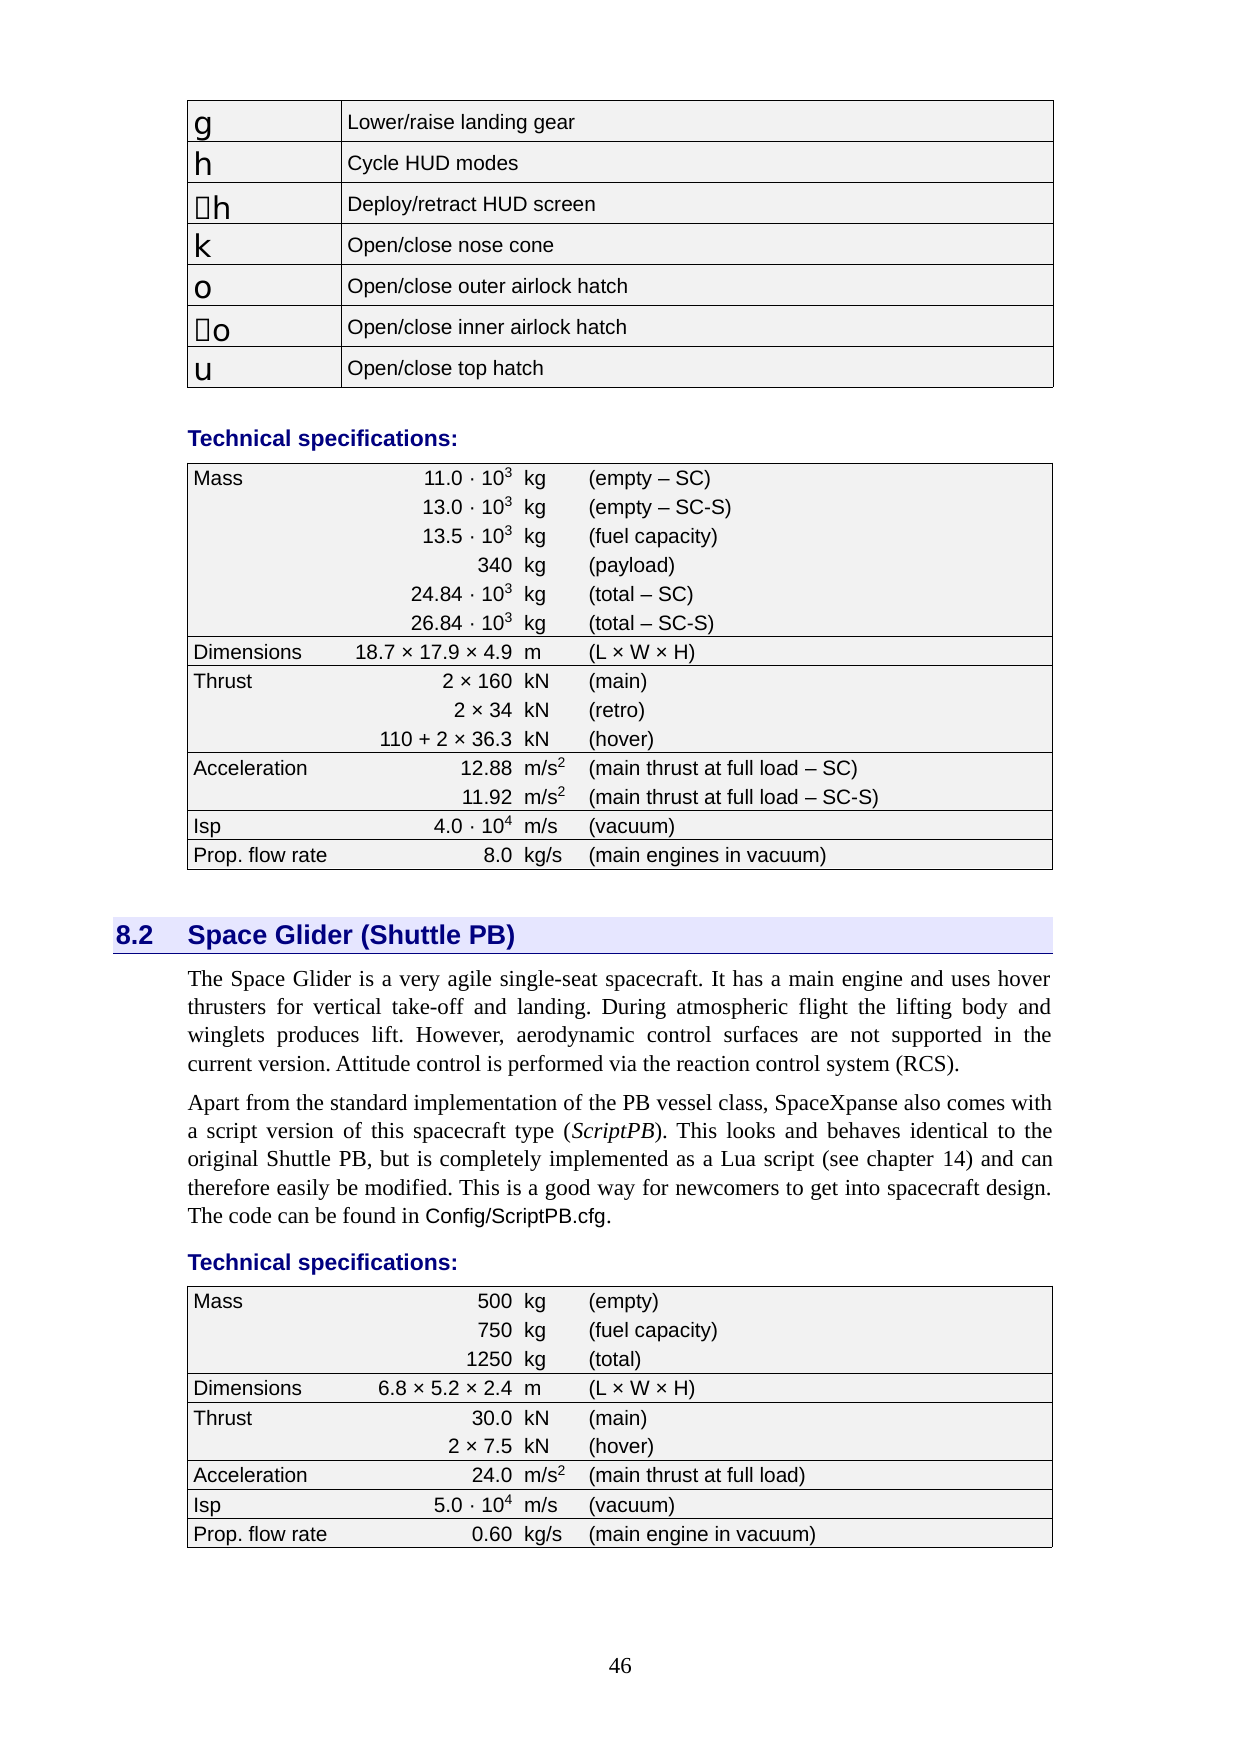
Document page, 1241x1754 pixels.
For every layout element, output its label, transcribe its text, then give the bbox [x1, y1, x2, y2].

table_cell kg kg [518, 578, 582, 636]
table_cell 1250 [341, 1344, 518, 1373]
table_cell h [188, 142, 341, 182]
table_cell 2 × 34 [341, 694, 518, 723]
table_cell kN [518, 666, 582, 694]
table_cell 30.0 [341, 1403, 518, 1431]
table_cell (hover) [583, 1431, 1052, 1460]
table_cell kg [518, 520, 582, 549]
table_cell m/s2 [518, 1461, 582, 1489]
table_cell Dimensions [188, 1374, 341, 1402]
table_cell [188, 723, 341, 752]
table_cell 12.88 11.92 [341, 753, 518, 810]
table_cell kN [518, 694, 582, 723]
table_cell Open/close nose cone [342, 224, 1053, 264]
table_cell [188, 549, 341, 578]
table_cell 18.7 × 17.9 × 4.9 [341, 637, 518, 665]
table_cell (main thrust at full load) [583, 1461, 1052, 1489]
table_cell (L × W × H) [583, 637, 1052, 665]
table_cell Open/close top hatch [342, 347, 1053, 387]
table_cell m/s2 m/s2 [518, 753, 582, 810]
table_cell [188, 520, 341, 549]
table_cell (payload) [583, 549, 1052, 578]
table_cell [188, 1344, 341, 1373]
table_header 11.0 · 103 13.0 · 103 [341, 464, 518, 520]
table_cell 6.8 × 5.2 × 2.4 [341, 1374, 518, 1402]
table_cell Thrust [188, 1403, 341, 1431]
table_cell 5.0 · 104 [341, 1490, 518, 1518]
table_cell (main engines in vacuum) [583, 840, 1052, 868]
table_cell 2 × 160 [341, 666, 518, 694]
subtitle Technical specifications: [187, 425, 1053, 452]
table_cell [188, 1431, 341, 1460]
table_cell Isp [188, 1490, 341, 1518]
table_cell m/s [518, 1490, 582, 1518]
table_cell (main engine in vacuum) [583, 1519, 1052, 1547]
table_cell Isp [188, 811, 341, 839]
table_cell Acceleration [188, 1461, 341, 1489]
table_cell u [188, 347, 341, 387]
table_cell Dimensions [188, 637, 341, 665]
table_cell Deploy/retract HUD screen [342, 183, 1053, 223]
text Apart from the standard implementation of the PB vessel class, SpaceXpanse also comes with a script version of this spacecraft type (ScriptPB). This looks and behaves identical to the original Shuttle PB, but is completely implemented as a Lua script (see chapter 14) and can therefore easily be modified. This is a good way for newcomers to get into spacecraft design. The code can be found in Config/ScriptPB.cfg. [187, 1087, 1053, 1229]
table_cell 750 [341, 1315, 518, 1344]
table_cell kN [518, 1431, 582, 1460]
table_cell m [518, 637, 582, 665]
table_cell 4.0 · 104 [341, 811, 518, 839]
table_cell kg/s [518, 840, 582, 868]
table_cell (hover) [583, 723, 1052, 752]
table_header Mass [188, 1287, 341, 1315]
table_cell h [188, 183, 341, 223]
table_cell [188, 1315, 341, 1344]
table_cell Prop. flow rate [188, 840, 341, 868]
table_cell o [188, 265, 341, 305]
table_cell [188, 578, 341, 636]
table_cell 110 + 2 × 36.3 [341, 723, 518, 752]
table_cell (main thrust at full load – SC) (main thrust at full load – SC-S) [583, 753, 1052, 810]
table_cell (L × W × H) [583, 1374, 1052, 1402]
text The Space Glider is a very agile single-seat spacecraft. It has a main engine and uses hover thrusters for vertical take-off and landing. During atmospheric flight the lifting body and winglets produces lift. However, aerodynamic control surfaces are not supported in the current version. Attitude control is performed via the reaction control system (RCS). [187, 963, 1053, 1077]
table_cell (total) [583, 1344, 1052, 1373]
table_cell (main) [583, 1403, 1052, 1431]
table_header Mass [188, 464, 341, 520]
table_cell Open/close outer airlock hatch [342, 265, 1053, 305]
table_cell Prop. flow rate [188, 1519, 341, 1547]
table_cell [188, 694, 341, 723]
table_cell Thrust [188, 666, 341, 694]
table_cell k [188, 224, 341, 264]
table_cell 13.5 · 103 [341, 520, 518, 549]
table_cell (main) [583, 666, 1052, 694]
subtitle Technical specifications: [187, 1249, 1053, 1275]
table_cell Lower/raise landing gear [342, 101, 1053, 141]
table_cell Acceleration [188, 753, 341, 810]
table_cell (retro) [583, 694, 1052, 723]
table_cell 24.0 [341, 1461, 518, 1489]
table_cell kN [518, 723, 582, 752]
table_cell m [518, 1374, 582, 1402]
table_header (empty) [583, 1287, 1052, 1315]
table_cell kg/s [518, 1519, 582, 1547]
table_header 500 [341, 1287, 518, 1315]
table_cell (fuel capacity) [583, 520, 1052, 549]
table_header (empty – SC) (empty – SC-S) [583, 464, 1052, 520]
table_cell kg [518, 1315, 582, 1344]
table_cell kg [518, 1344, 582, 1373]
table_header kg [518, 1287, 582, 1315]
table_cell kg [518, 549, 582, 578]
table_cell (vacuum) [583, 1490, 1052, 1518]
table_cell 24.84 · 103 26.84 · 103 [341, 578, 518, 636]
table_cell o [188, 306, 341, 346]
table_cell m/s [518, 811, 582, 839]
table_cell kN [518, 1403, 582, 1431]
table_cell g [188, 101, 341, 141]
table_cell Open/close inner airlock hatch [342, 306, 1053, 346]
table_cell (vacuum) [583, 811, 1052, 839]
table_cell (fuel capacity) [583, 1315, 1052, 1344]
table_cell 2 × 7.5 [341, 1431, 518, 1460]
table_cell Cycle HUD modes [342, 142, 1053, 182]
table_cell 8.0 [341, 840, 518, 868]
table_header kg kg [518, 464, 582, 520]
subtitle Space Glider (Shuttle PB) [113, 917, 1053, 953]
table_cell 340 [341, 549, 518, 578]
table_cell 0.60 [341, 1519, 518, 1547]
table_cell (total – SC) (total – SC-S) [583, 578, 1052, 636]
